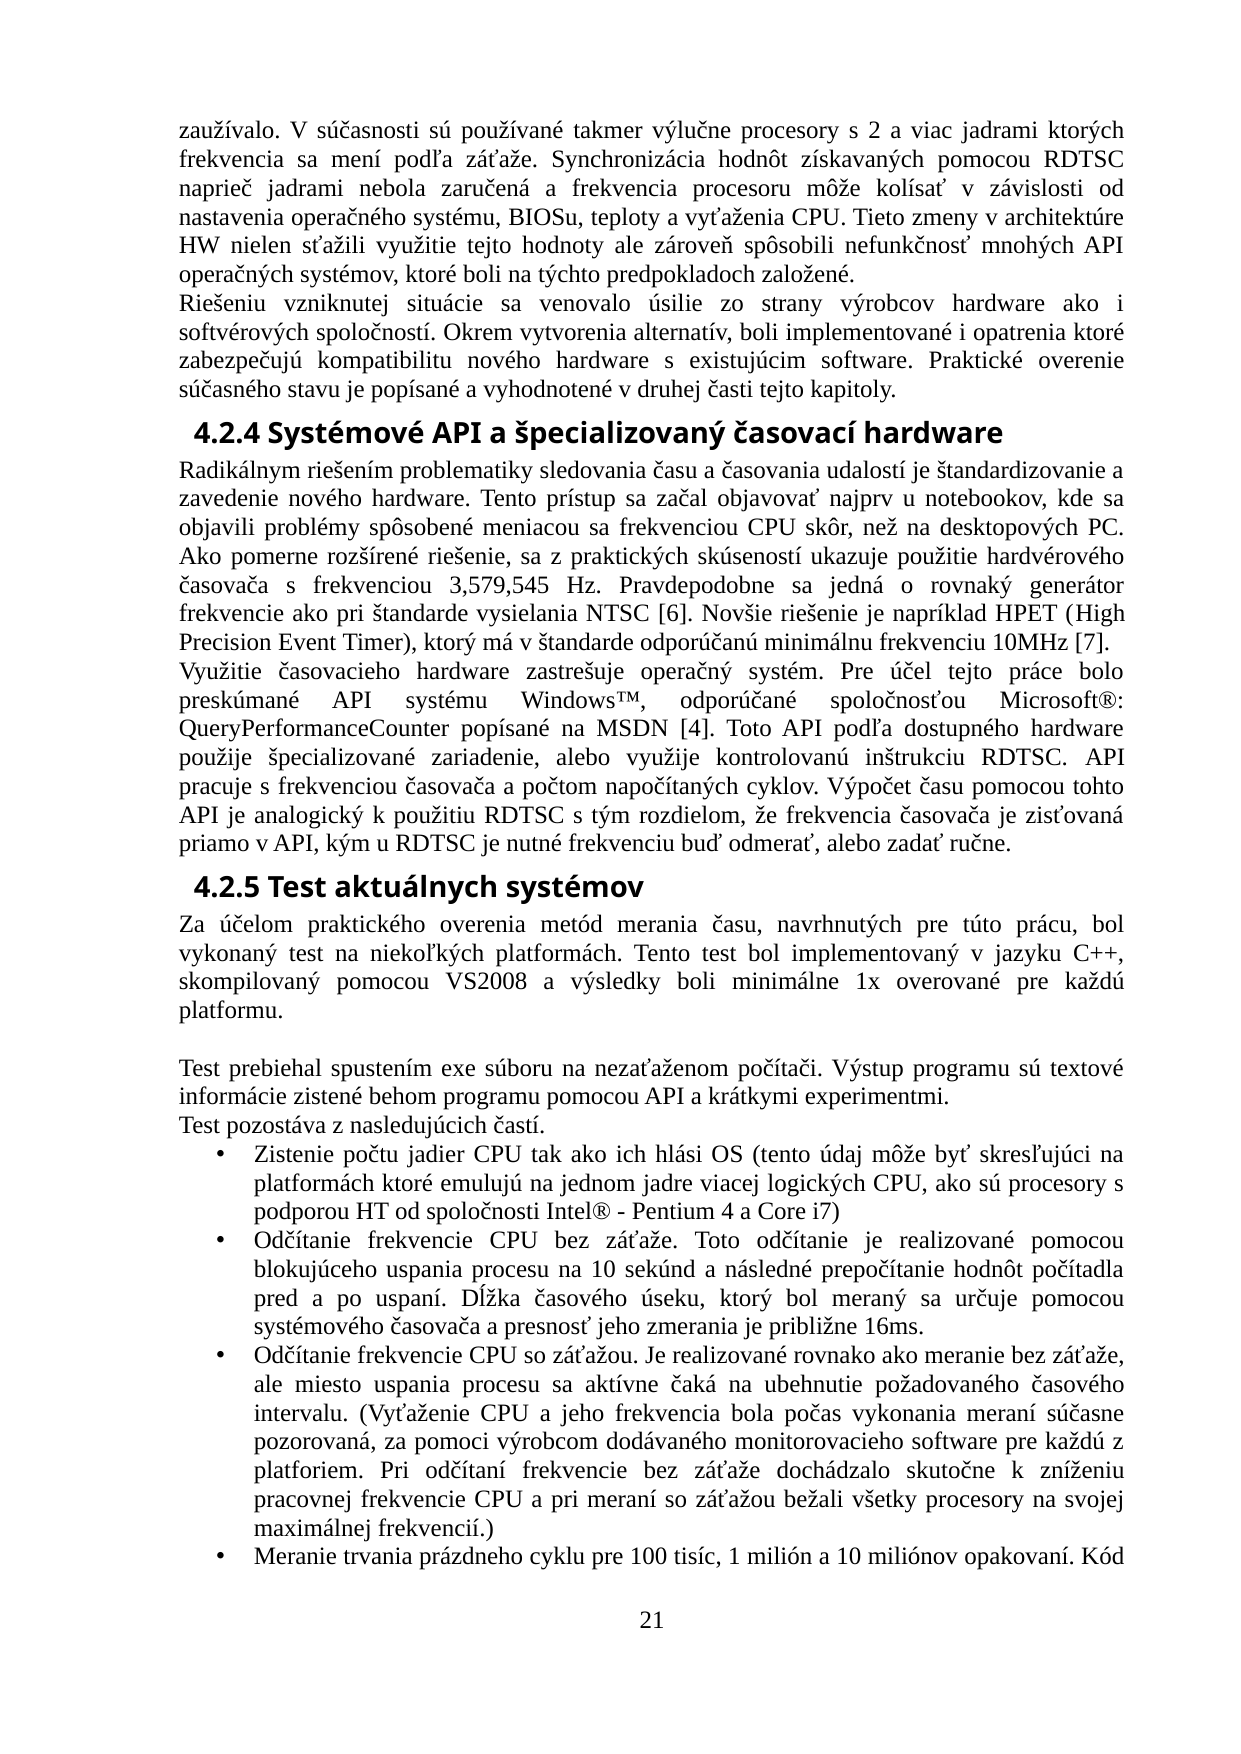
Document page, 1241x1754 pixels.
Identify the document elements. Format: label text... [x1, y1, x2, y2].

text Využitie časovacieho hardware zastrešuje operačný systém. Pre účel tejto práce bolo preskúmané API systému Windows™, odporúčané spoločnosťou Microsoft®: QueryPerformanceCounter popísané na MSDN [4]. Toto API podľa dostupného hardware použije špecializované zariadenie, alebo využije kontrolovanú inštrukciu RDTSC. API pracuje s frekvenciou časovača a počtom napočítaných cyklov. Výpočet času pomocou tohto API je analogický k použitiu RDTSC s tým rozdielom, že frekvencia časovača je zisťovaná priamo v API, kým u RDTSC je nutné frekvenciu buď odmerať, alebo zadať ručne. [178, 656, 1125, 857]
text Riešeniu vzniknutej situácie sa venovalo úsilie zo strany výrobcov hardware ako i softvérových spoločností. Okrem vytvorenia alternatív, boli implementované i opatrenia ktoré zabezpečujú kompatibilitu nového hardware s existujúcim software. Praktické overenie súčasného stavu je popísané a vyhodnotené v druhej časti tejto kapitoly. [178, 288, 1125, 403]
list Meranie trvania prázdneho cyklu pre 100 tisíc, 1 milión a 10 miliónov opakovaní. Kód [216, 1541, 1125, 1570]
subtitle Systémové API a špecializovaný časovací hardware [193, 412, 1125, 452]
list Odčítanie frekvencie CPU so záťažou. Je realizované rovnako ako meranie bez záťaže, ale miesto uspania procesu sa aktívne čaká na ubehnutie požadovaného časového intervalu. (Vyťaženie CPU a jeho frekvencia bola počas vykonania meraní súčasne pozorovaná, za pomoci výrobcom dodávaného monitorovacieho software pre každú z platforiem. Pri odčítaní frekvencie bez záťaže dochádzalo skutočne k zníženiu pracovnej frekvencie CPU a pri meraní so záťažou bežali všetky procesory na svojej maximálnej frekvencií.) [216, 1340, 1125, 1541]
text Radikálnym riešením problematiky sledovania času a časovania udalostí je štandardizovanie a zavedenie nového hardware. Tento prístup sa začal objavovať najprv u notebookov, kde sa objavili problémy spôsobené meniacou sa frekvenciou CPU skôr, než na desktopových PC. Ako pomerne rozšírené riešenie, sa z praktických skúseností ukazuje použitie hardvérového časovača s frekvenciou 3,579,545 Hz. Pravdepodobne sa jedná o rovnaký generátor frekvencie ako pri štandarde vysielania NTSC [6]. Novšie riešenie je napríklad HPET (High Precision Event Timer), ktorý má v štandarde odporúčanú minimálnu frekvenciu 10MHz [7]. [178, 455, 1125, 656]
subtitle Test aktuálnych systémov [193, 866, 1125, 906]
text zaužívalo. V súčasnosti sú používané takmer výlučne procesory s 2 a viac jadrami ktorých frekvencia sa mení podľa záťaže. Synchronizácia hodnôt získavaných pomocou RDTSC naprieč jadrami nebola zaručená a frekvencia procesoru môže kolísať v závislosti od nastavenia operačného systému, BIOSu, teploty a vyťaženia CPU. Tieto zmeny v architektúre HW nielen sťažili využitie tejto hodnoty ale zároveň spôsobili nefunkčnosť mnohých API operačných systémov, ktoré boli na týchto predpokladoch založené. [178, 116, 1125, 288]
text Test prebiehal spustením exe súboru na nezaťaženom počítači. Výstup programu sú textové informácie zistené behom programu pomocou API a krátkymi experimentmi. [178, 1053, 1125, 1110]
text Test pozostáva z nasledujúcich častí. [178, 1110, 1125, 1139]
text Za účelom praktického overenia metód merania času, navrhnutých pre túto prácu, bol vykonaný test na niekoľkých platformách. Tento test bol implementovaný v jazyku C++, skompilovaný pomocou VS2008 a výsledky boli minimálne 1x overované pre každú platformu. [178, 909, 1125, 1024]
list Odčítanie frekvencie CPU bez záťaže. Toto odčítanie je realizované pomocou blokujúceho uspania procesu na 10 sekúnd a následné prepočítanie hodnôt počítadla pred a po uspaní. Dĺžka časového úseku, ktorý bol meraný sa určuje pomocou systémového časovača a presnosť jeho zmerania je približne 16ms. [216, 1225, 1125, 1340]
list Zistenie počtu jadier CPU tak ako ich hlási OS (tento údaj môže byť skresľujúci na platformách ktoré emulujú na jednom jadre viacej logických CPU, ako sú procesory s podporou HT od spoločnosti Intel® - Pentium 4 a Core i7) [216, 1139, 1125, 1225]
